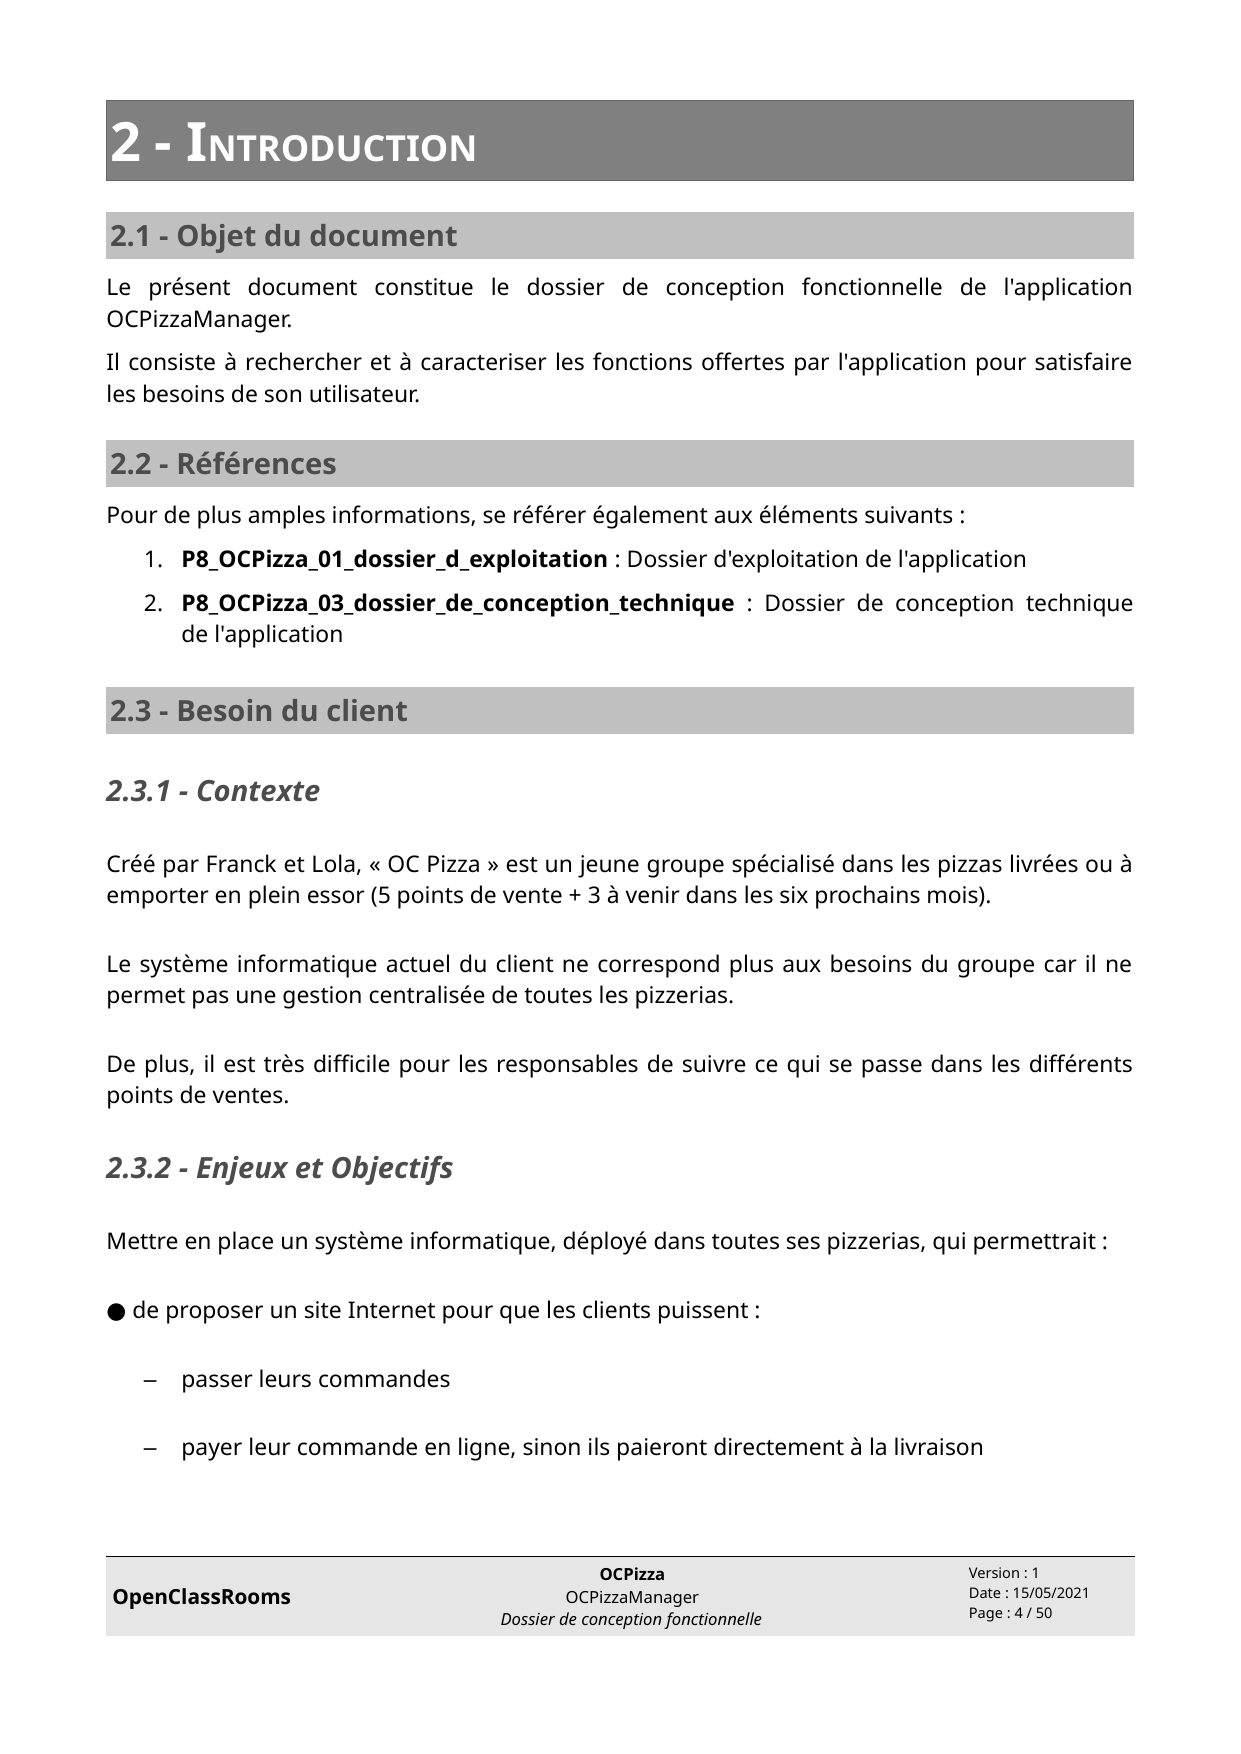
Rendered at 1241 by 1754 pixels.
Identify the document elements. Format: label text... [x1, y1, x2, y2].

list P8_OCPizza_01_dossier_d_exploitation : Dossier d'exploitation de l'application [144, 543, 1134, 574]
subtitle Objet du document [107, 213, 1133, 258]
text Créé par Franck et Lola, « OC Pizza » est un jeune groupe spécialisé dans les pizzas livrées ou à emporter en plein essor (5 points de vente + 3 à venir dans les six prochains mois). [106, 848, 1134, 910]
text Pour de plus amples informations, se référer également aux éléments suivants : [106, 499, 1134, 530]
text Le système informatique actuel du client ne correspond plus aux besoins du groupe car il ne permet pas une gestion centralisée de toutes les pizzerias. [106, 948, 1134, 1010]
text ● de proposer un site Internet pour que les clients puissent : [106, 1294, 1134, 1325]
subtitle Enjeux et Objectifs [106, 1148, 1134, 1187]
subtitle Références [107, 441, 1133, 486]
text Le présent document constitue le dossier de conception fonctionnelle de l'application OCPizzaManager. [106, 271, 1134, 334]
list payer leur commande en ligne, sinon ils paieront directement à la livraison [144, 1431, 1134, 1462]
subtitle Besoin du client [107, 688, 1133, 733]
subtitle Contexte [106, 771, 1134, 810]
text Il consiste à rechercher et à caracteriser les fonctions offertes par l'application pour satisfaire les besoins de son utilisateur. [106, 346, 1134, 409]
subtitle Introduction [107, 101, 1133, 180]
text Mettre en place un système informatique, déployé dans toutes ses pizzerias, qui permettrait : [106, 1225, 1134, 1256]
text De plus, il est très difficile pour les responsables de suivre ce qui se passe dans les différents points de ventes. [106, 1048, 1134, 1110]
list P8_OCPizza_03_dossier_de_conception_technique : Dossier de conception technique de l'application [144, 587, 1134, 649]
list passer leurs commandes [144, 1362, 1134, 1394]
